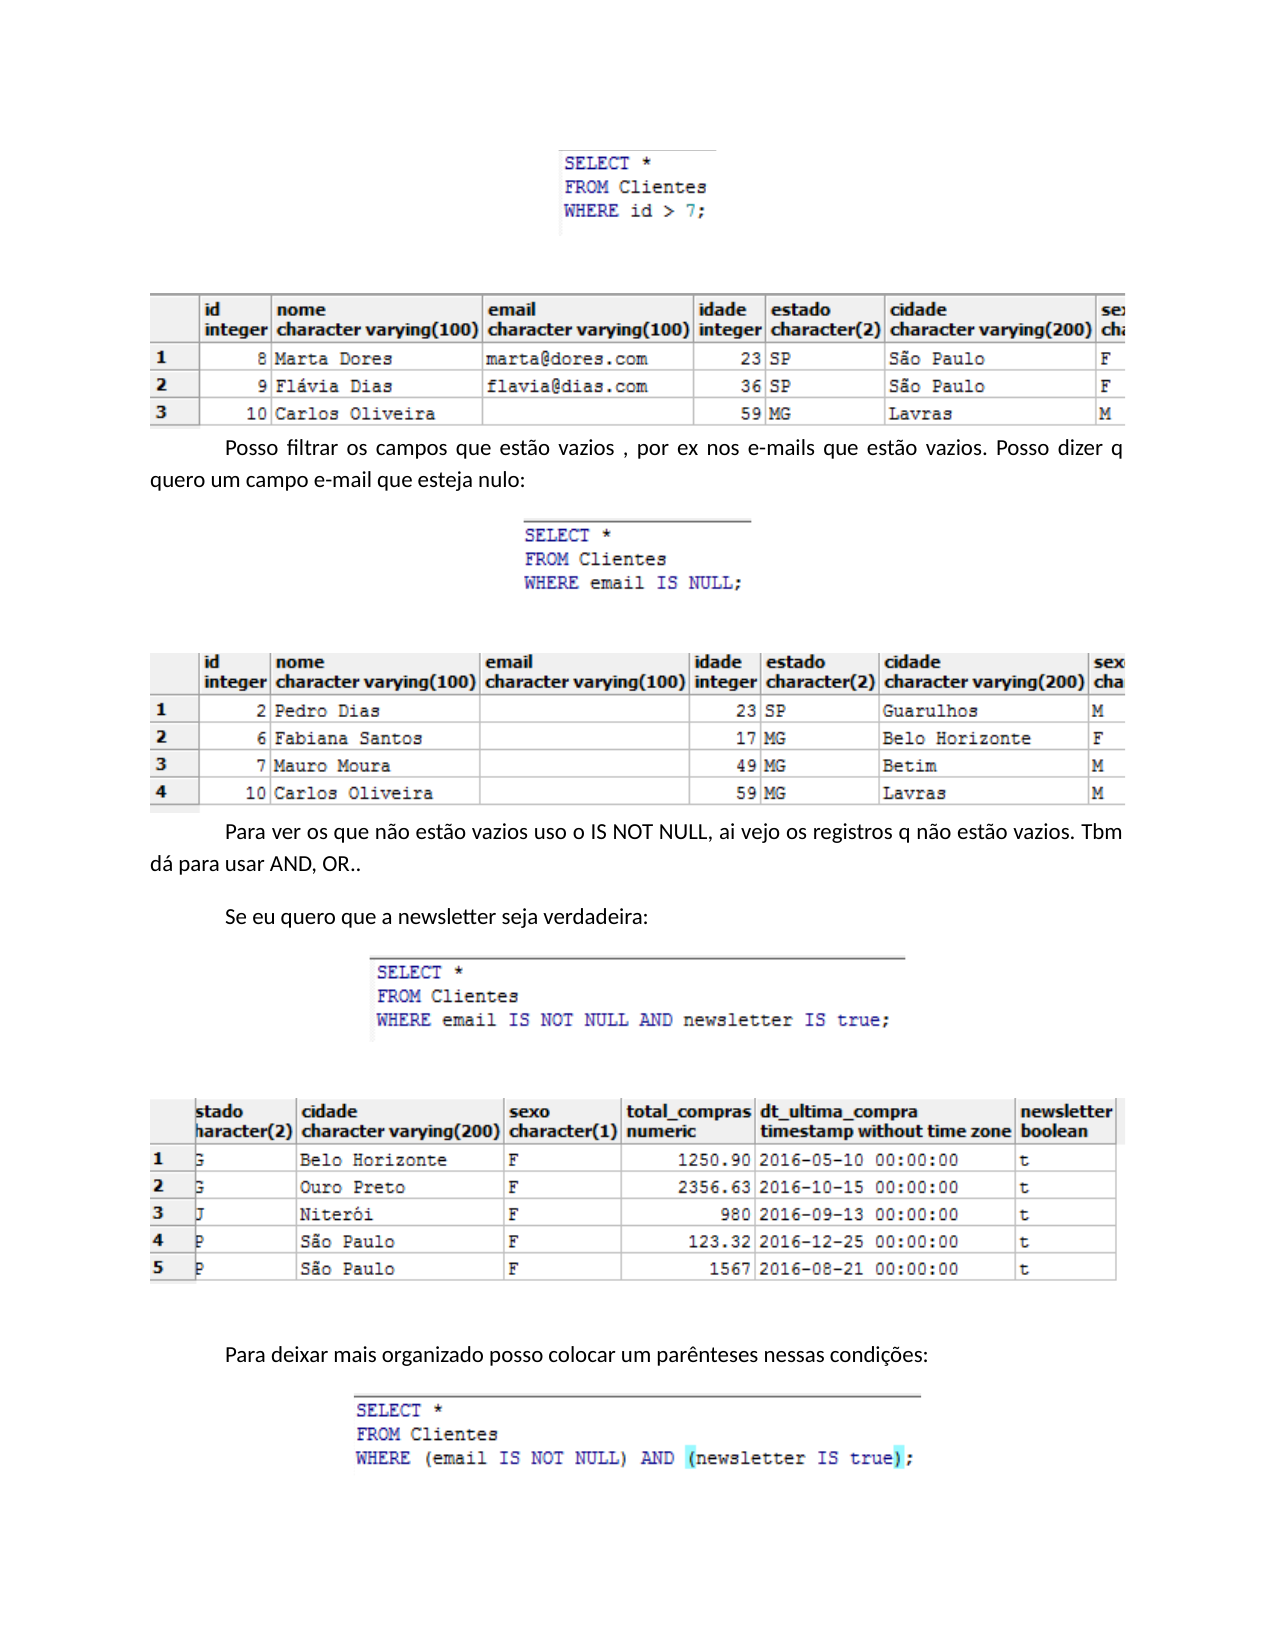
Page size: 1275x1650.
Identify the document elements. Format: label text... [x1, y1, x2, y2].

picture [150, 653, 1125, 813]
picture [523, 518, 752, 597]
picture [369, 955, 906, 1042]
text Para ver os que não estão vazios uso o IS NOT NULL, ai vejo os registros q não estão vazios. Tbm dá para usar AND, OR.. [150, 813, 1125, 877]
text Para deixar mais organizado posso colocar um parênteses nessas condições: [150, 1340, 1125, 1368]
picture [150, 1098, 1125, 1284]
picture [558, 150, 717, 236]
picture [353, 1393, 922, 1477]
text Se eu quero que a newsletter seja verdadeira: [150, 902, 1125, 930]
picture [150, 293, 1125, 429]
text Posso filtrar os campos que estão vazios , por ex nos e-mails que estão vazios. Posso dizer q quero um campo e-mail que esteja nulo: [150, 429, 1125, 493]
